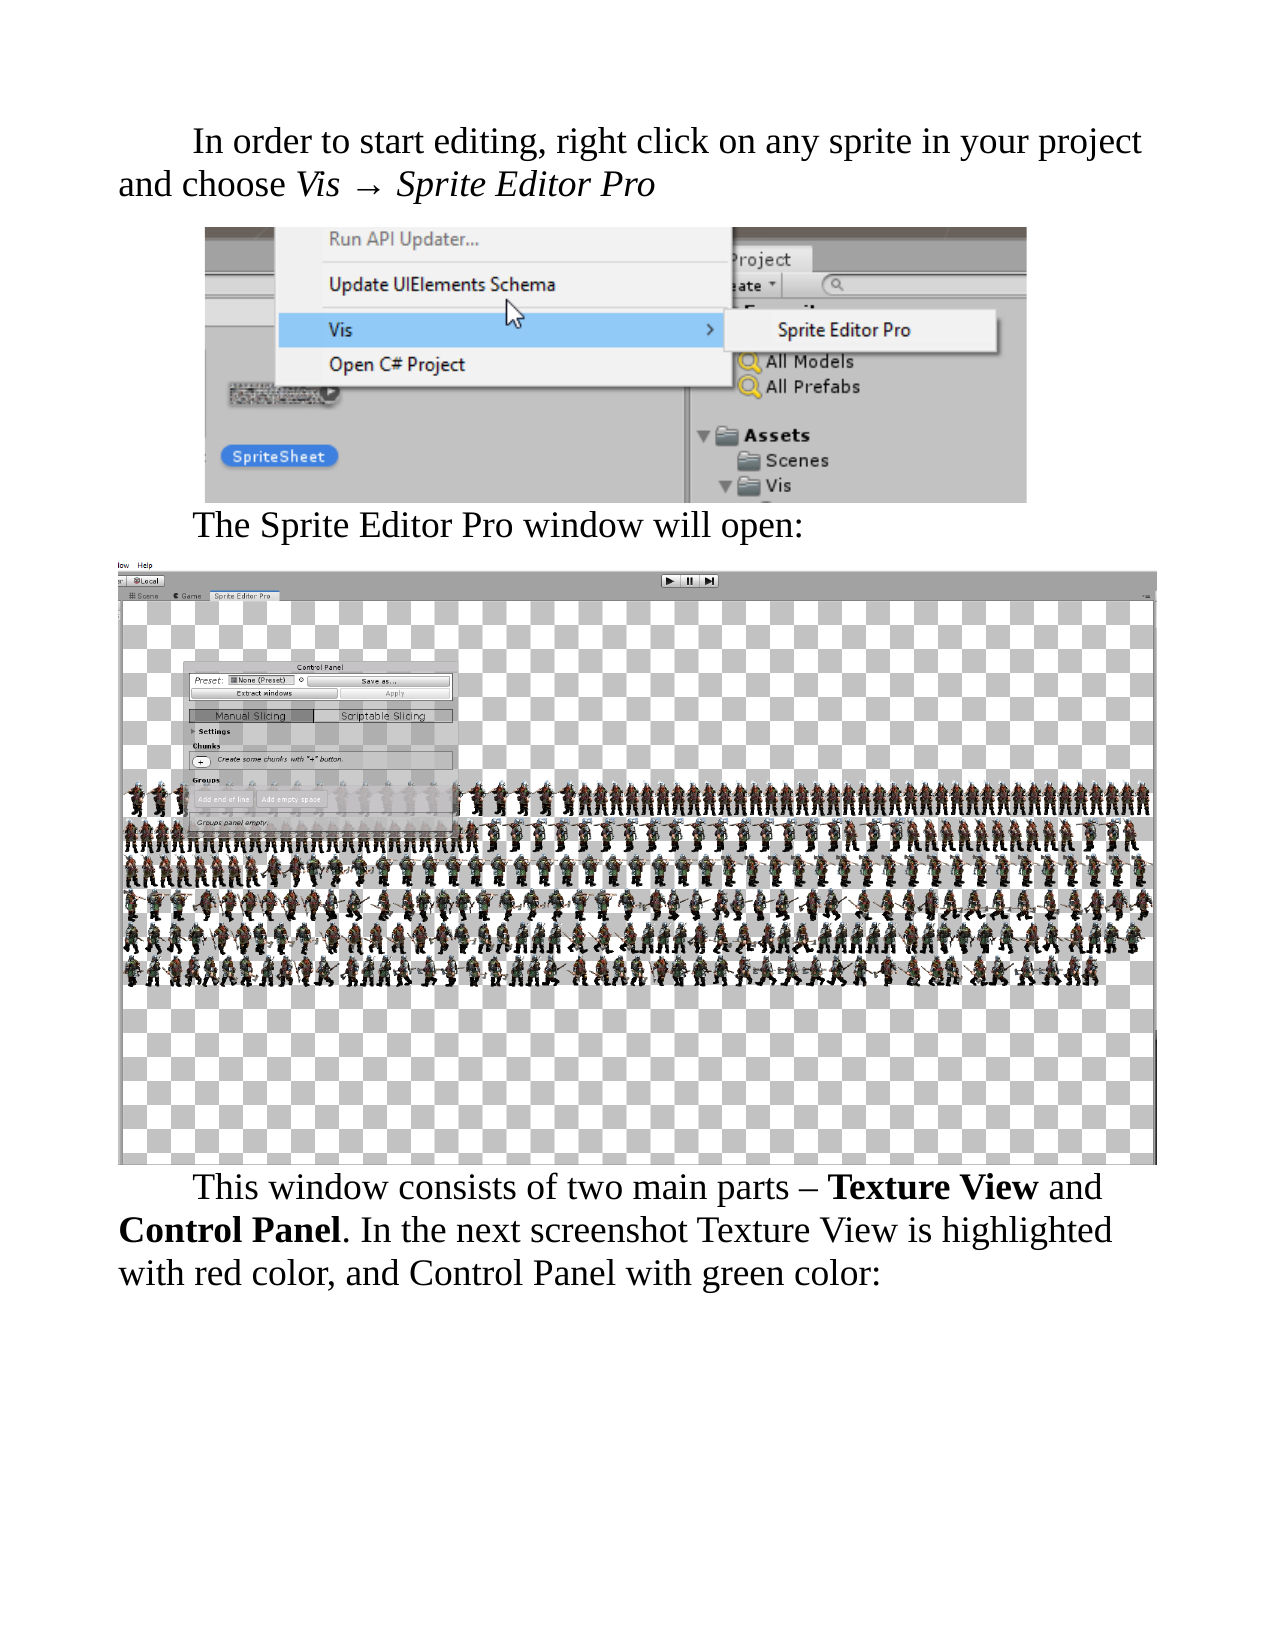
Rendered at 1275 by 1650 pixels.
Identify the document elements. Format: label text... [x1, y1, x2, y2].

picture [204, 227, 1027, 503]
text The Sprite Editor Pro window will open: [118, 217, 1157, 546]
picture [118, 558, 1157, 1165]
text This window consists of two main parts – Texture View and Control Panel. In the next screenshot Texture View is highlighted with red color, and Control Panel with green color: [118, 1165, 1157, 1294]
text In order to start editing, right click on any sprite in your project and choose Vis → Sprite Editor Pro [118, 118, 1157, 204]
